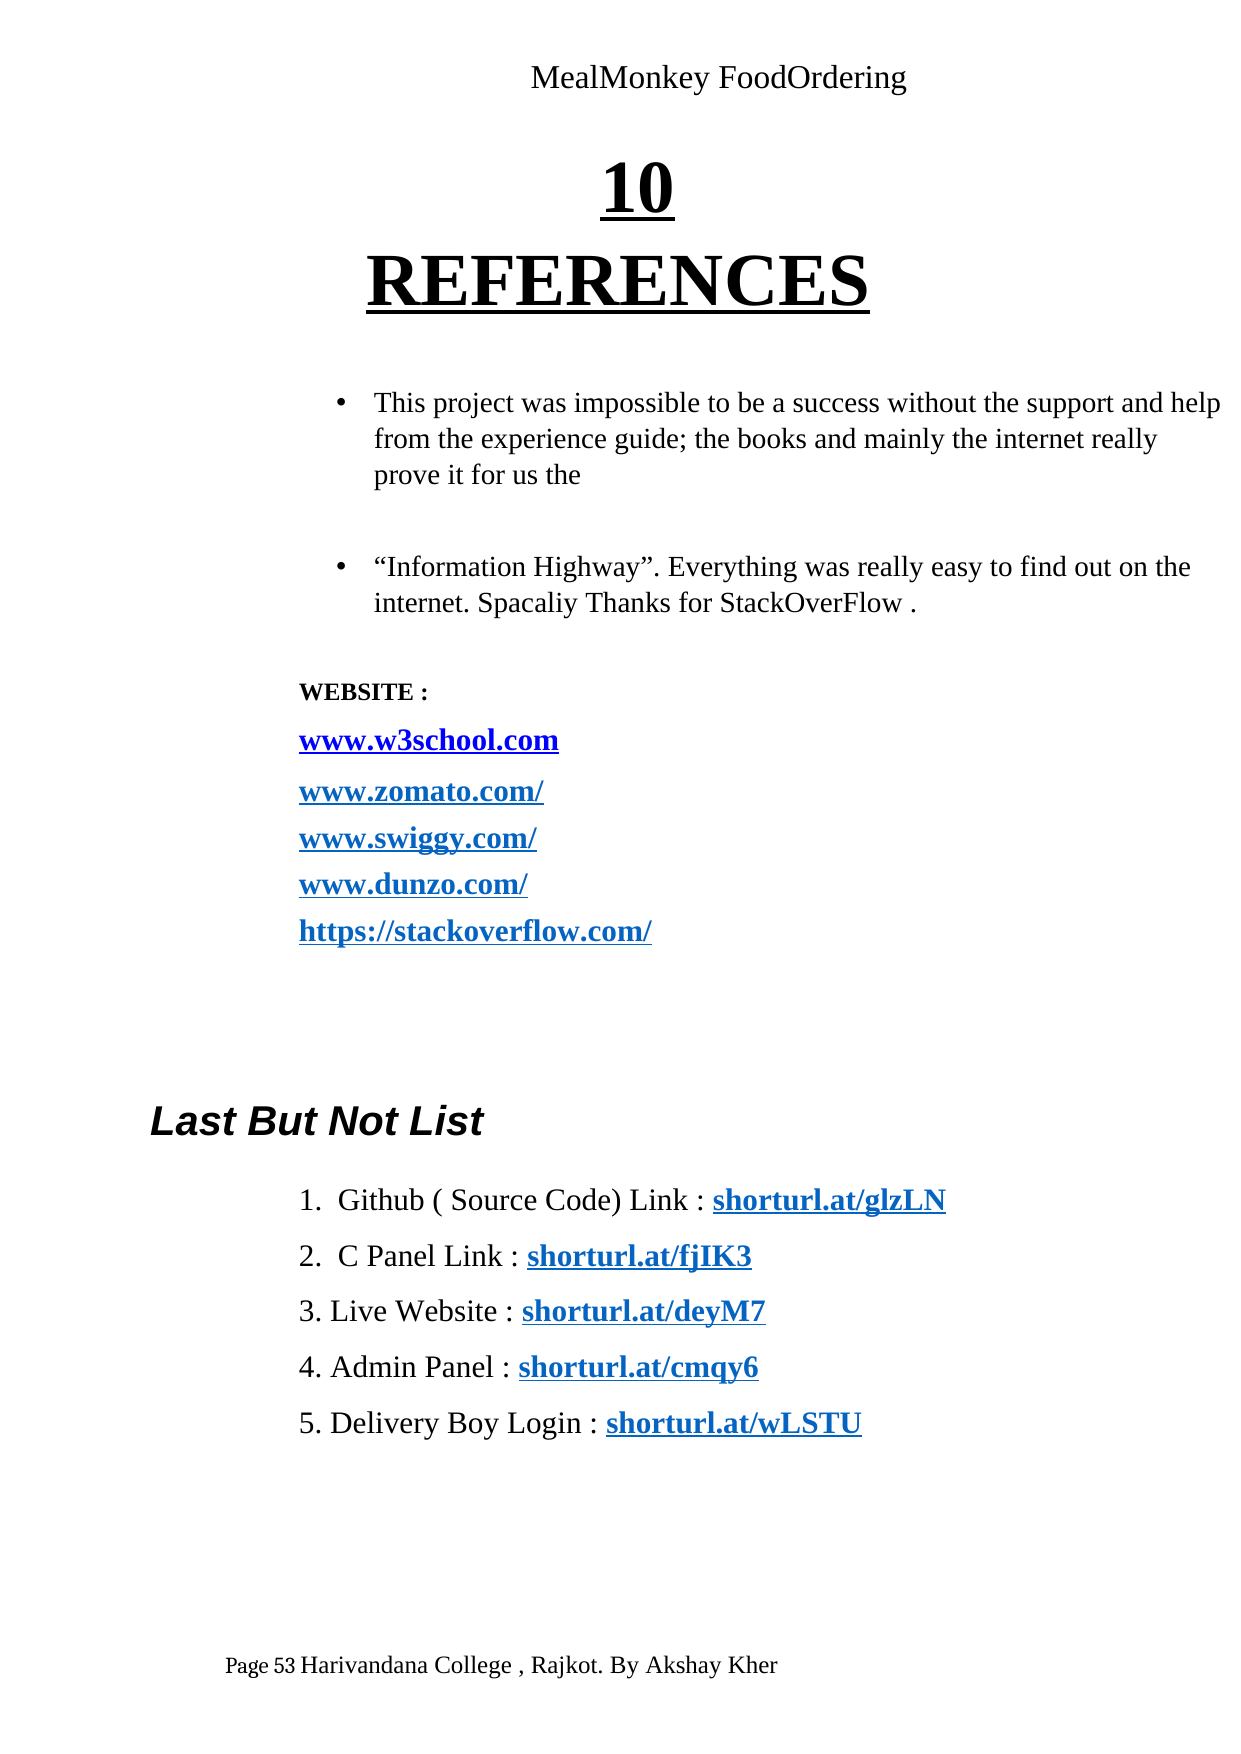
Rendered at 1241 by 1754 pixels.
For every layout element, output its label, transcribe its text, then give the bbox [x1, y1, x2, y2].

text WEBSITE : [299, 677, 1227, 706]
text www.swiggy.com/ [299, 819, 1227, 855]
text www.zomato.com/ [299, 772, 1227, 808]
text 10 [150, 142, 1227, 229]
text www.w3school.com [299, 721, 1227, 757]
text www.dunzo.com/ [299, 866, 1227, 902]
text 3. Live Website : shorturl.at/deyM7 [299, 1293, 1227, 1329]
subtitle Last But Not List [150, 1096, 1227, 1144]
text 4. Admin Panel : shorturl.at/cmqy6 [299, 1348, 1227, 1384]
text https://stackoverflow.com/ [299, 912, 1227, 948]
text REFERENCES [150, 236, 870, 322]
text 1. Github ( Source Code) Link : shorturl.at/glzLN [299, 1181, 1227, 1217]
text 2. C Panel Link : shorturl.at/fjIK3 [299, 1237, 1227, 1273]
text 5. Delivery Boy Login : shorturl.at/wLSTU [299, 1404, 1227, 1440]
list “Information Highway”. Everything was really easy to find out on the internet. Spacaliy Thanks for StackOverFlow . [336, 549, 1227, 619]
list This project was impossible to be a success without the support and help from the experience guide; the books and mainly the internet really prove it for us the [336, 385, 1227, 491]
